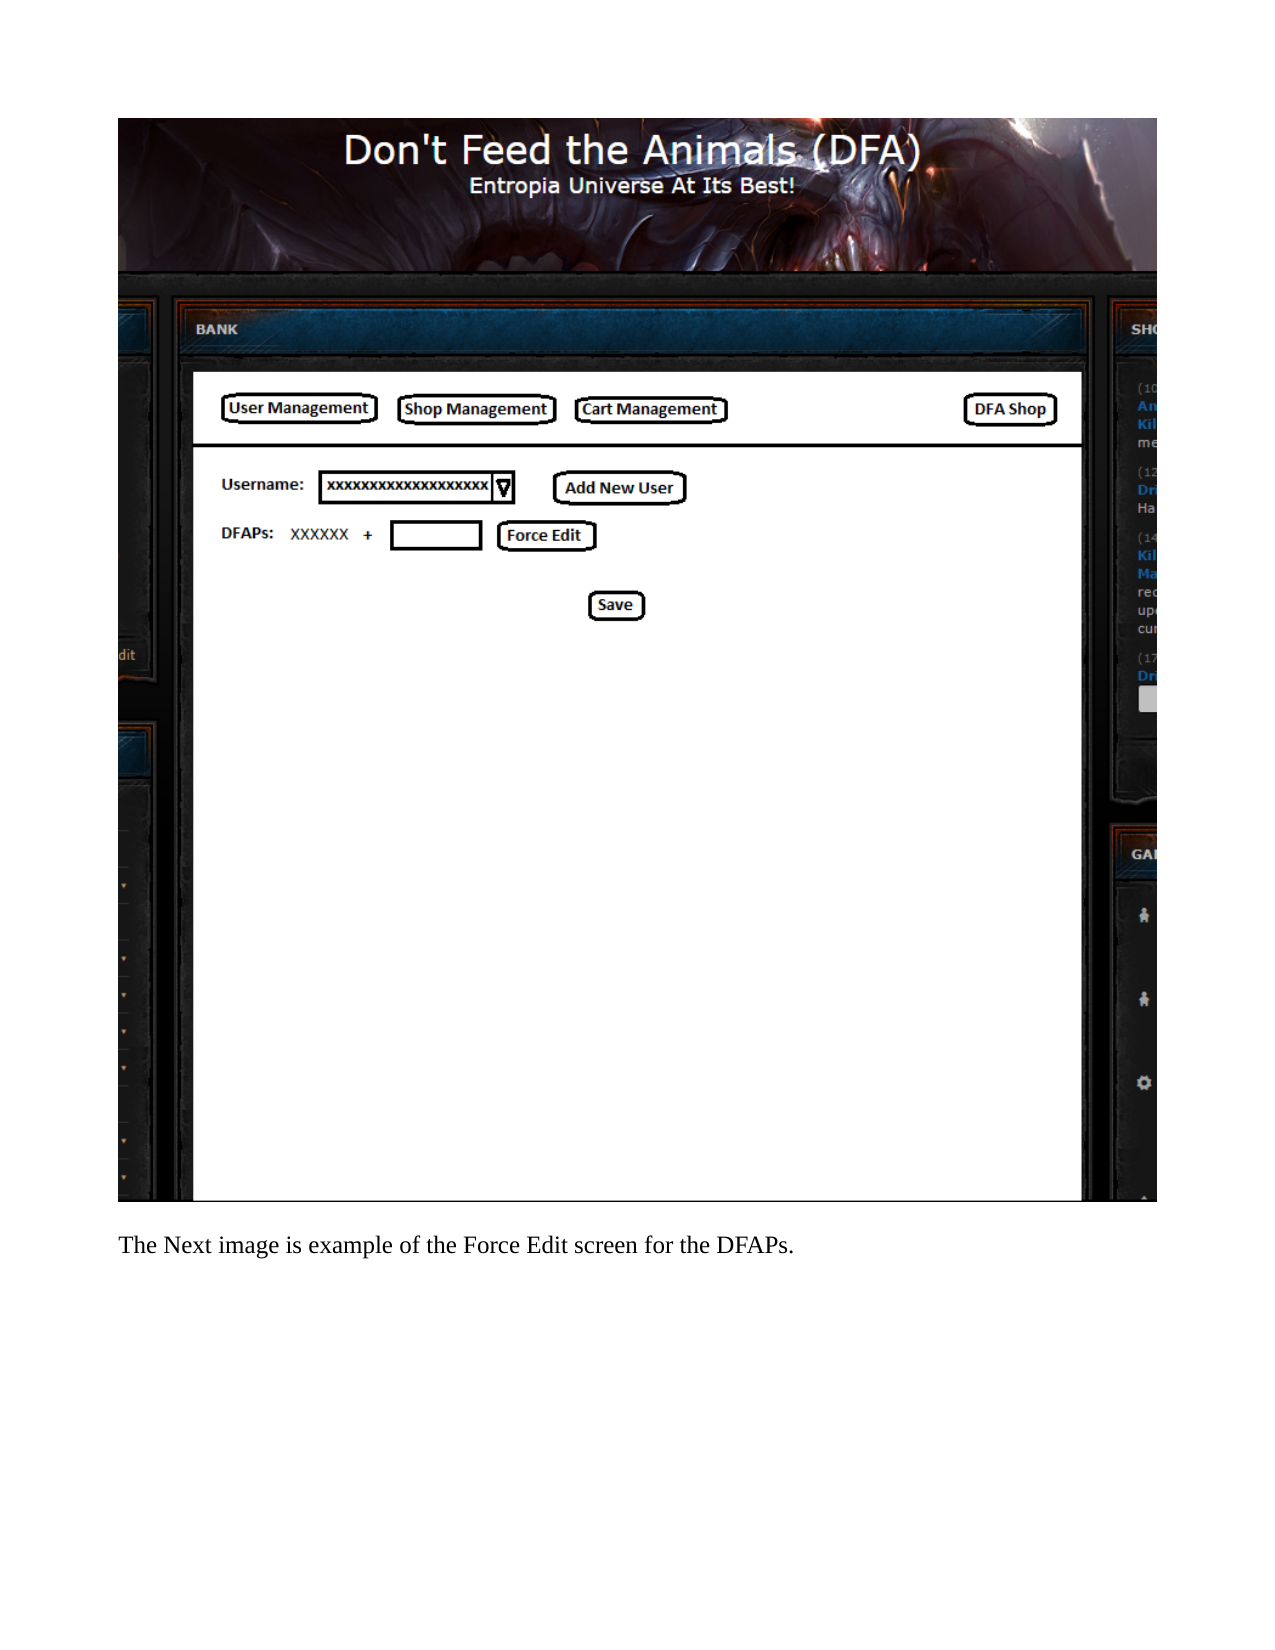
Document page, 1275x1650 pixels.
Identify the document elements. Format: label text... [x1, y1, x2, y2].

text The Next image is example of the Force Edit screen for the DFAPs. [118, 1231, 1157, 1259]
picture [118, 118, 1157, 1202]
